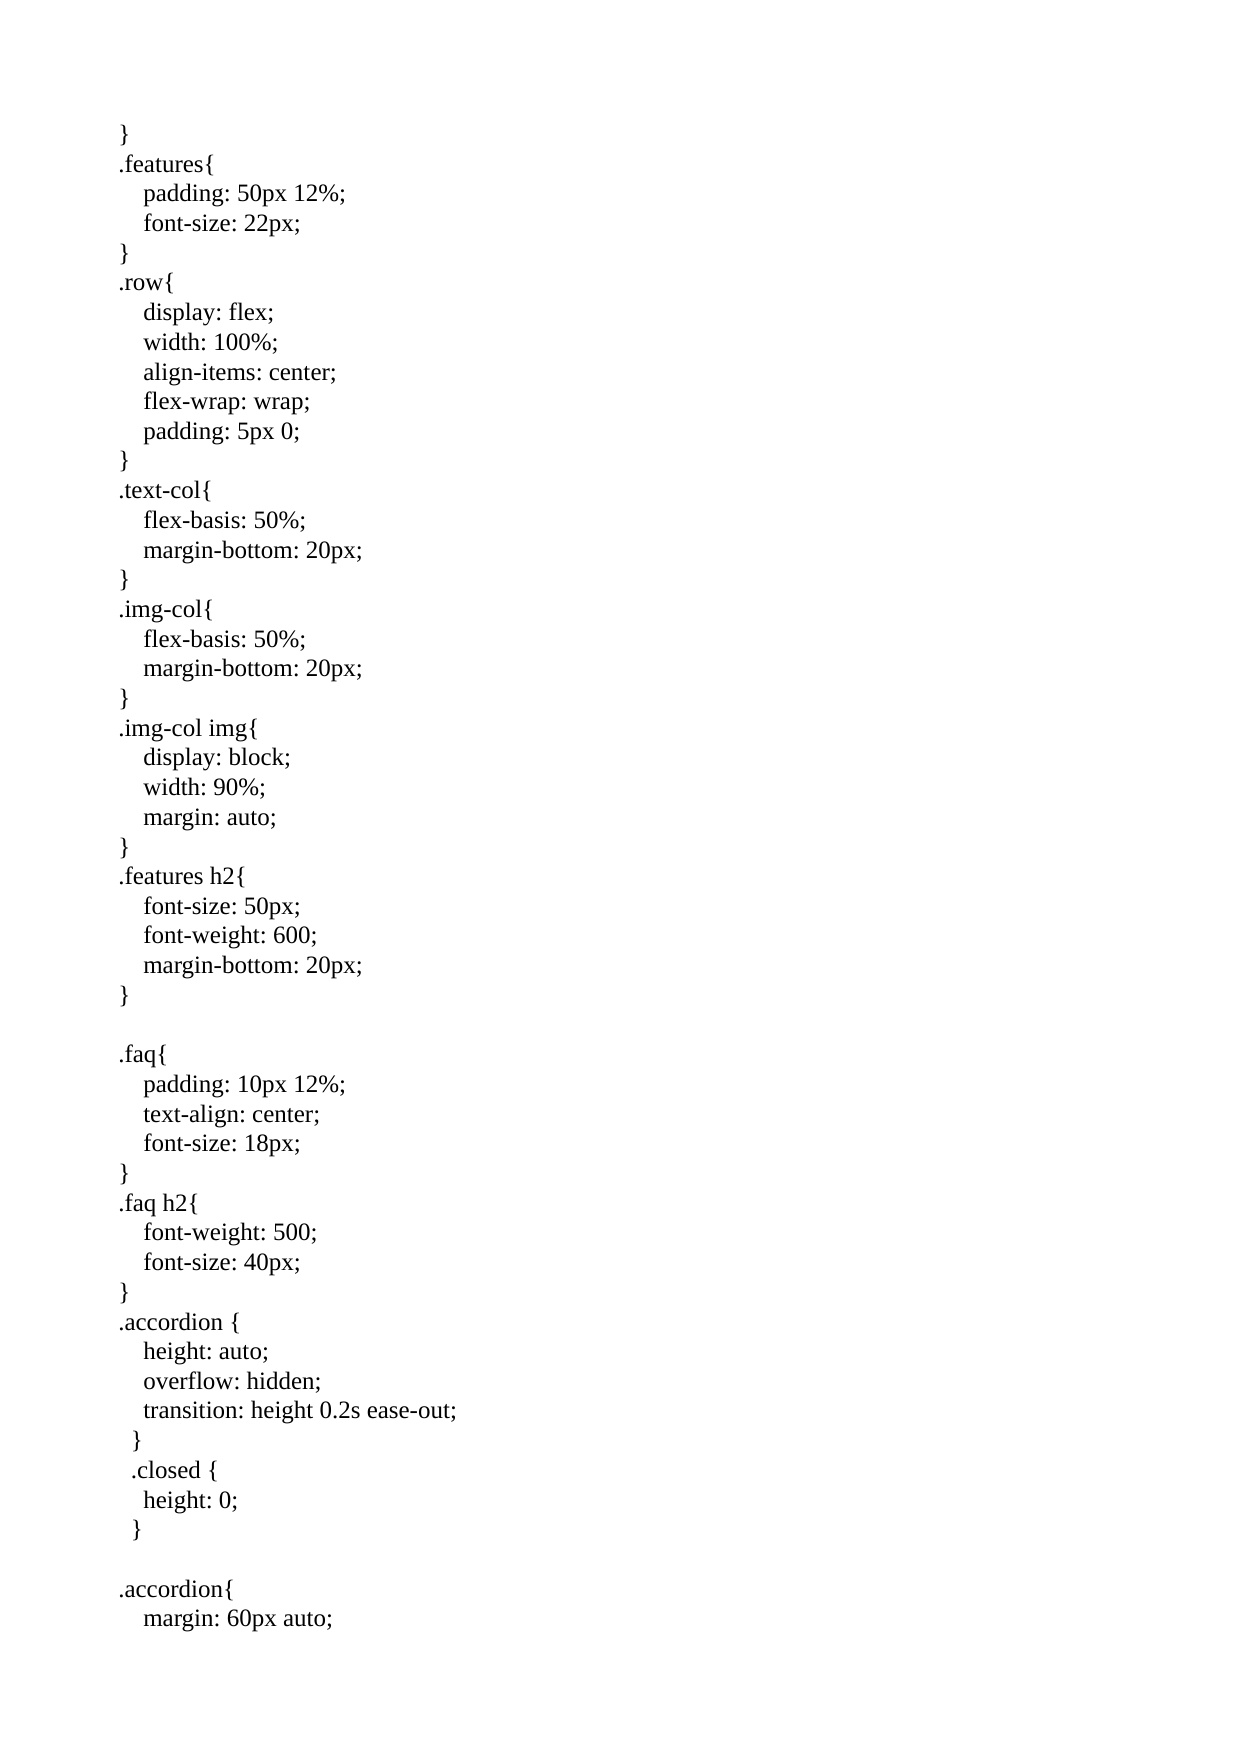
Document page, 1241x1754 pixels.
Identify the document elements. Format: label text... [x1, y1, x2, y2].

text } [118, 118, 1122, 148]
text align-items: center; [118, 356, 1122, 385]
text padding: 50px 12%; [118, 177, 1122, 207]
text .accordion { [118, 1306, 1122, 1335]
text font-size: 18px; [118, 1127, 1122, 1157]
text .img-col img{ [118, 712, 1122, 742]
text } [118, 979, 1122, 1009]
text font-size: 50px; [118, 890, 1122, 920]
text } [118, 563, 1122, 593]
text padding: 5px 0; [118, 415, 1122, 445]
text height: auto; [118, 1335, 1122, 1365]
text } [118, 1276, 1122, 1306]
text flex-basis: 50%; [118, 504, 1122, 534]
text } [118, 1424, 1122, 1454]
text display: block; [118, 742, 1122, 771]
text } [118, 237, 1122, 267]
text overflow: hidden; [118, 1365, 1122, 1395]
text margin-bottom: 20px; [118, 534, 1122, 563]
text font-size: 40px; [118, 1246, 1122, 1276]
text } [118, 1157, 1122, 1187]
text } [118, 831, 1122, 860]
text font-size: 22px; [118, 207, 1122, 237]
text .faq h2{ [118, 1187, 1122, 1217]
text margin: auto; [118, 801, 1122, 831]
text .text-col{ [118, 474, 1122, 504]
text } [118, 445, 1122, 474]
text width: 90%; [118, 771, 1122, 801]
text display: flex; [118, 296, 1122, 326]
text margin: 60px auto; [118, 1602, 1122, 1632]
text transition: height 0.2s ease-out; [118, 1395, 1122, 1424]
text width: 100%; [118, 326, 1122, 356]
text } [118, 1513, 1122, 1543]
text .features{ [118, 148, 1122, 177]
text font-weight: 500; [118, 1217, 1122, 1246]
text text-align: center; [118, 1098, 1122, 1127]
text .row{ [118, 267, 1122, 296]
text flex-basis: 50%; [118, 623, 1122, 652]
text font-weight: 600; [118, 920, 1122, 949]
text } [118, 682, 1122, 712]
text margin-bottom: 20px; [118, 652, 1122, 682]
text padding: 10px 12%; [118, 1068, 1122, 1098]
text .img-col{ [118, 593, 1122, 623]
text .faq{ [118, 1038, 1122, 1068]
text .accordion{ [118, 1573, 1122, 1602]
text flex-wrap: wrap; [118, 385, 1122, 415]
text margin-bottom: 20px; [118, 949, 1122, 979]
text .features h2{ [118, 860, 1122, 890]
text height: 0; [118, 1484, 1122, 1513]
text .closed { [118, 1454, 1122, 1484]
